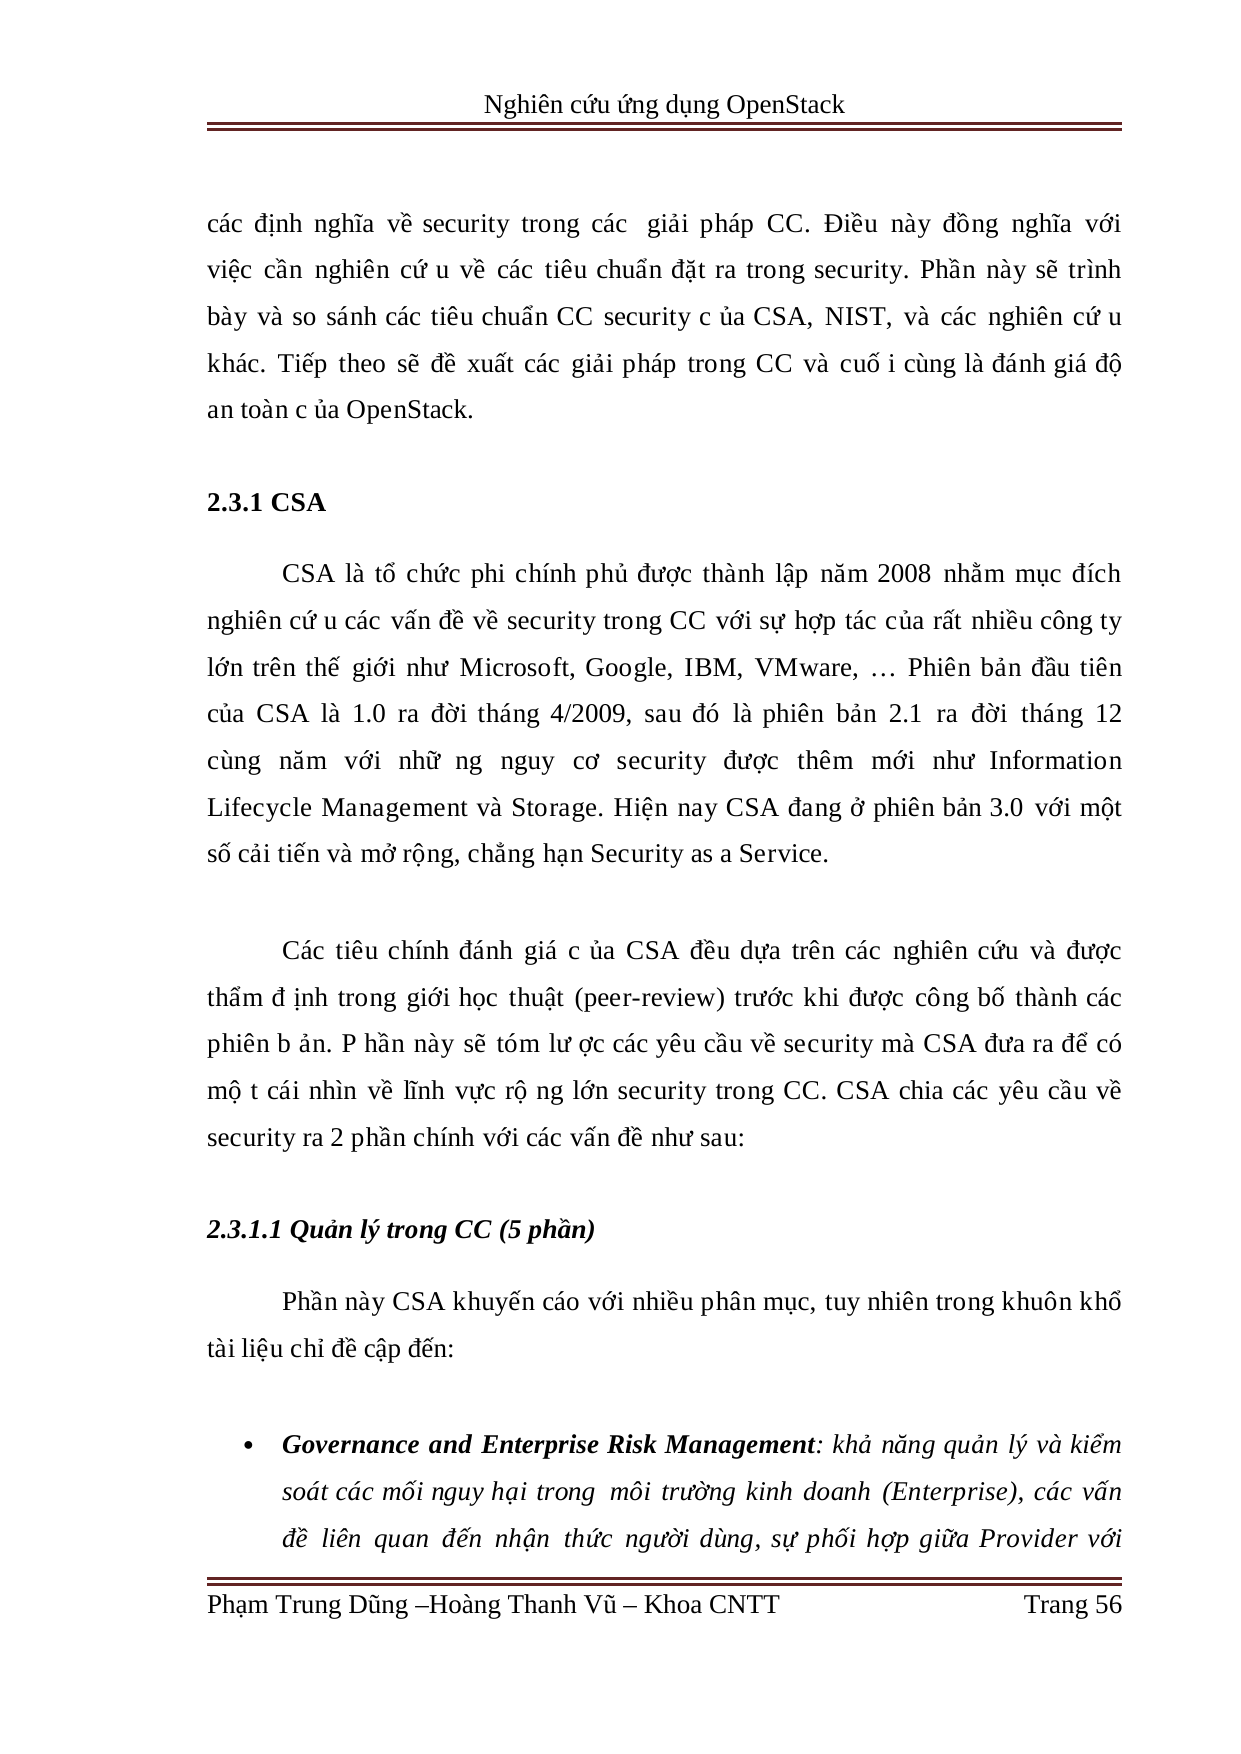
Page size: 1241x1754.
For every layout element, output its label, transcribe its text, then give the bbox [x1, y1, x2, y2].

text Các tiêu chính đánh giá c ủa CSA đều dựa trên các nghiên cứu và được thẩm đ ịnh trong giới học thuật (peer-review) trước khi được công bố thành các phiên b ản. P hần này sẽ tóm lư ợc các yêu cầu về security mà CSA đưa ra để có mộ t cái nhìn về lĩnh vực rộ ng lớn security trong CC. CSA chia các yêu cầu về security ra 2 phần chính với các vấn đề như sau: [207, 934, 1122, 1152]
subtitle 2.3.1.1 Quản lý trong CC (5 phần) [207, 1213, 1122, 1244]
text Phần này CSA khuyến cáo với nhiều phân mục, tuy nhiên trong khuôn khổ tài liệu chỉ đề cập đến: [207, 1285, 1122, 1363]
subtitle 2.3.1 CSA [207, 486, 1122, 517]
text CSA là tổ chức phi chính phủ được thành lập năm 2008 nhằm mục đích nghiên cứ u các vấn đề về security trong CC với sự hợp tác của rất nhiều công ty lớn trên thế giới như Microsoft, Google, IBM, VMware, … Phiên bản đầu tiên của CSA là 1.0 ra đời tháng 4/2009, sau đó là phiên bản 2.1 ra đời tháng 12 cùng năm với nhữ ng nguy cơ security được thêm mới như Information Lifecycle Management và Storage. Hiện nay CSA đang ở phiên bản 3.0 với một số cải tiến và mở rộng, chẳng hạn Security as a Service. [207, 558, 1122, 869]
text các định nghĩa về security trong các giải pháp CC. Điều này đồng nghĩa với việc cần nghiên cứ u về các tiêu chuẩn đặt ra trong security. Phần này sẽ trình bày và so sánh các tiêu chuẩn CC security c ủa CSA, NIST, và các nghiên cứ u khác. Tiếp theo sẽ đề xuất các giải pháp trong CC và cuố i cùng là đánh giá độ an toàn c ủa OpenStack. [207, 207, 1122, 424]
list Governance and Enterprise Risk Management: khả năng quản lý và kiểm soát các mối nguy hại trong môi trường kinh doanh (Enterprise), các vấn đề liên quan đến nhận thức người dùng, sự phối hợp giữa Provider với [244, 1428, 1122, 1553]
